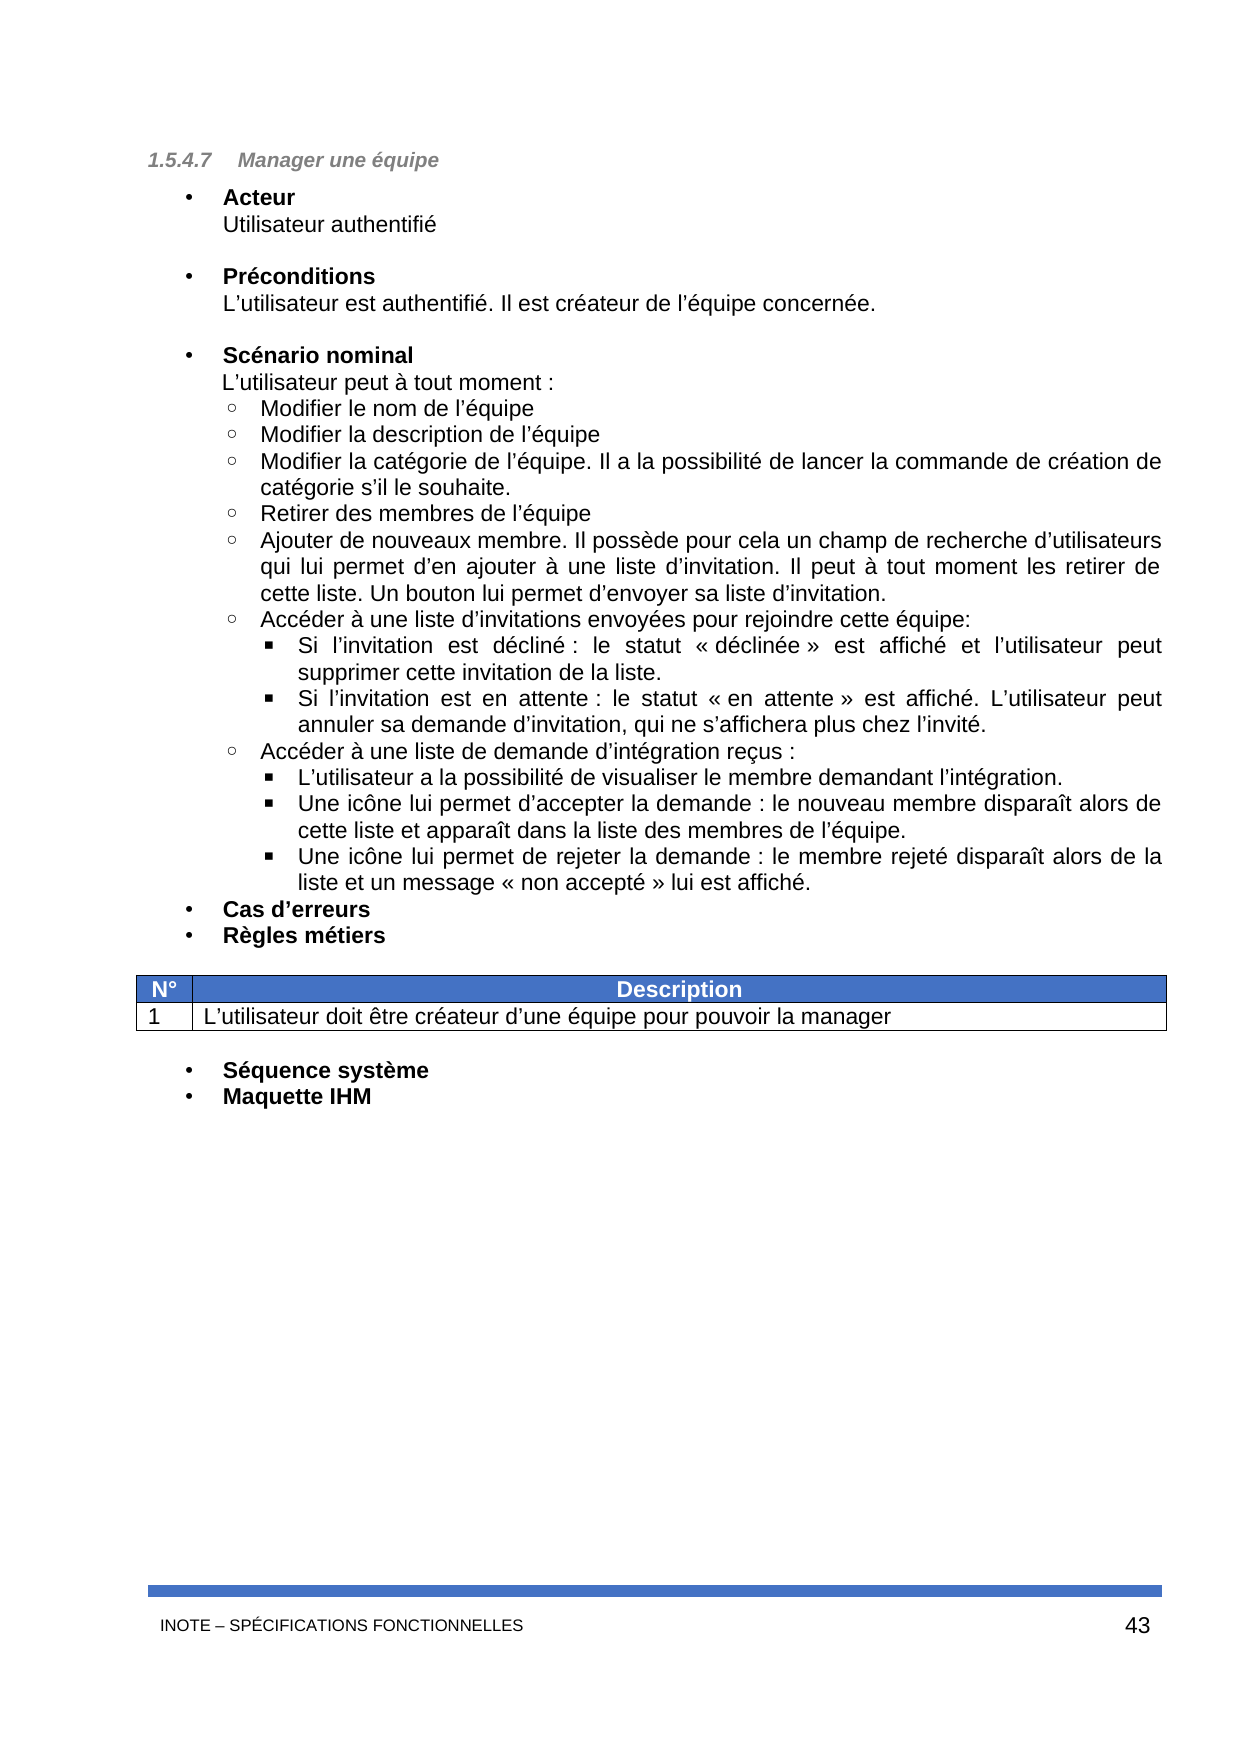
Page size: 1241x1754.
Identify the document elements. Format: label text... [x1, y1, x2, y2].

list L’utilisateur a la possibilité de visualiser le membre demandant l’intégration. [260, 764, 1162, 790]
list Préconditions [185, 263, 1162, 289]
list Une icône lui permet d’accepter la demande : le nouveau membre disparaît alors de cette liste et apparaît dans la liste des membres de l’équipe. [260, 790, 1162, 843]
list Retirer des membres de l’équipe [223, 500, 1162, 527]
list Règles métiers [185, 922, 1162, 948]
list Une icône lui permet de rejeter la demande : le membre rejeté disparaît alors de la liste et un message « non accepté » lui est affiché. [260, 843, 1162, 896]
list Modifier la description de l’équipe [223, 421, 1162, 448]
list Scénario nominal [185, 342, 1162, 369]
table_header N° [137, 976, 192, 1002]
text L’utilisateur peut à tout moment : [148, 369, 1162, 395]
list Utilisateur authentifié [185, 211, 1162, 237]
list Acteur [185, 184, 1162, 211]
subtitle Manager une équipe [148, 148, 1162, 172]
list Accéder à une liste de demande d’intégration reçus : [223, 738, 1162, 764]
table_header Description [193, 976, 1166, 1002]
list Ajouter de nouveaux membre. Il possède pour cela un champ de recherche d’utilisateurs qui lui permet d’en ajouter à une liste d’invitation. Il peut à tout moment les retirer de cette liste. Un bouton lui permet d’envoyer sa liste d’invitation. [223, 527, 1162, 606]
list L’utilisateur est authentifié. Il est créateur de l’équipe concernée. [185, 289, 1162, 316]
list Modifier la catégorie de l’équipe. Il a la possibilité de lancer la commande de création de catégorie s’il le souhaite. [223, 448, 1162, 500]
list Modifier le nom de l’équipe [223, 395, 1162, 421]
list Maquette IHM [185, 1083, 1162, 1110]
list Séquence système [185, 1057, 1162, 1083]
table_cell 1 [137, 1003, 192, 1029]
list Accéder à une liste d’invitations envoyées pour rejoindre cette équipe: [223, 606, 1162, 632]
list Si l’invitation est décliné : le statut « déclinée » est affiché et l’utilisateur peut supprimer cette invitation de la liste. [260, 632, 1162, 685]
list Cas d’erreurs [185, 896, 1162, 922]
list Si l’invitation est en attente : le statut « en attente » est affiché. L’utilisateur peut annuler sa demande d’invitation, qui ne s’affichera plus chez l’invité. [260, 685, 1162, 738]
table_cell L’utilisateur doit être créateur d’une équipe pour pouvoir la manager [193, 1003, 1166, 1029]
